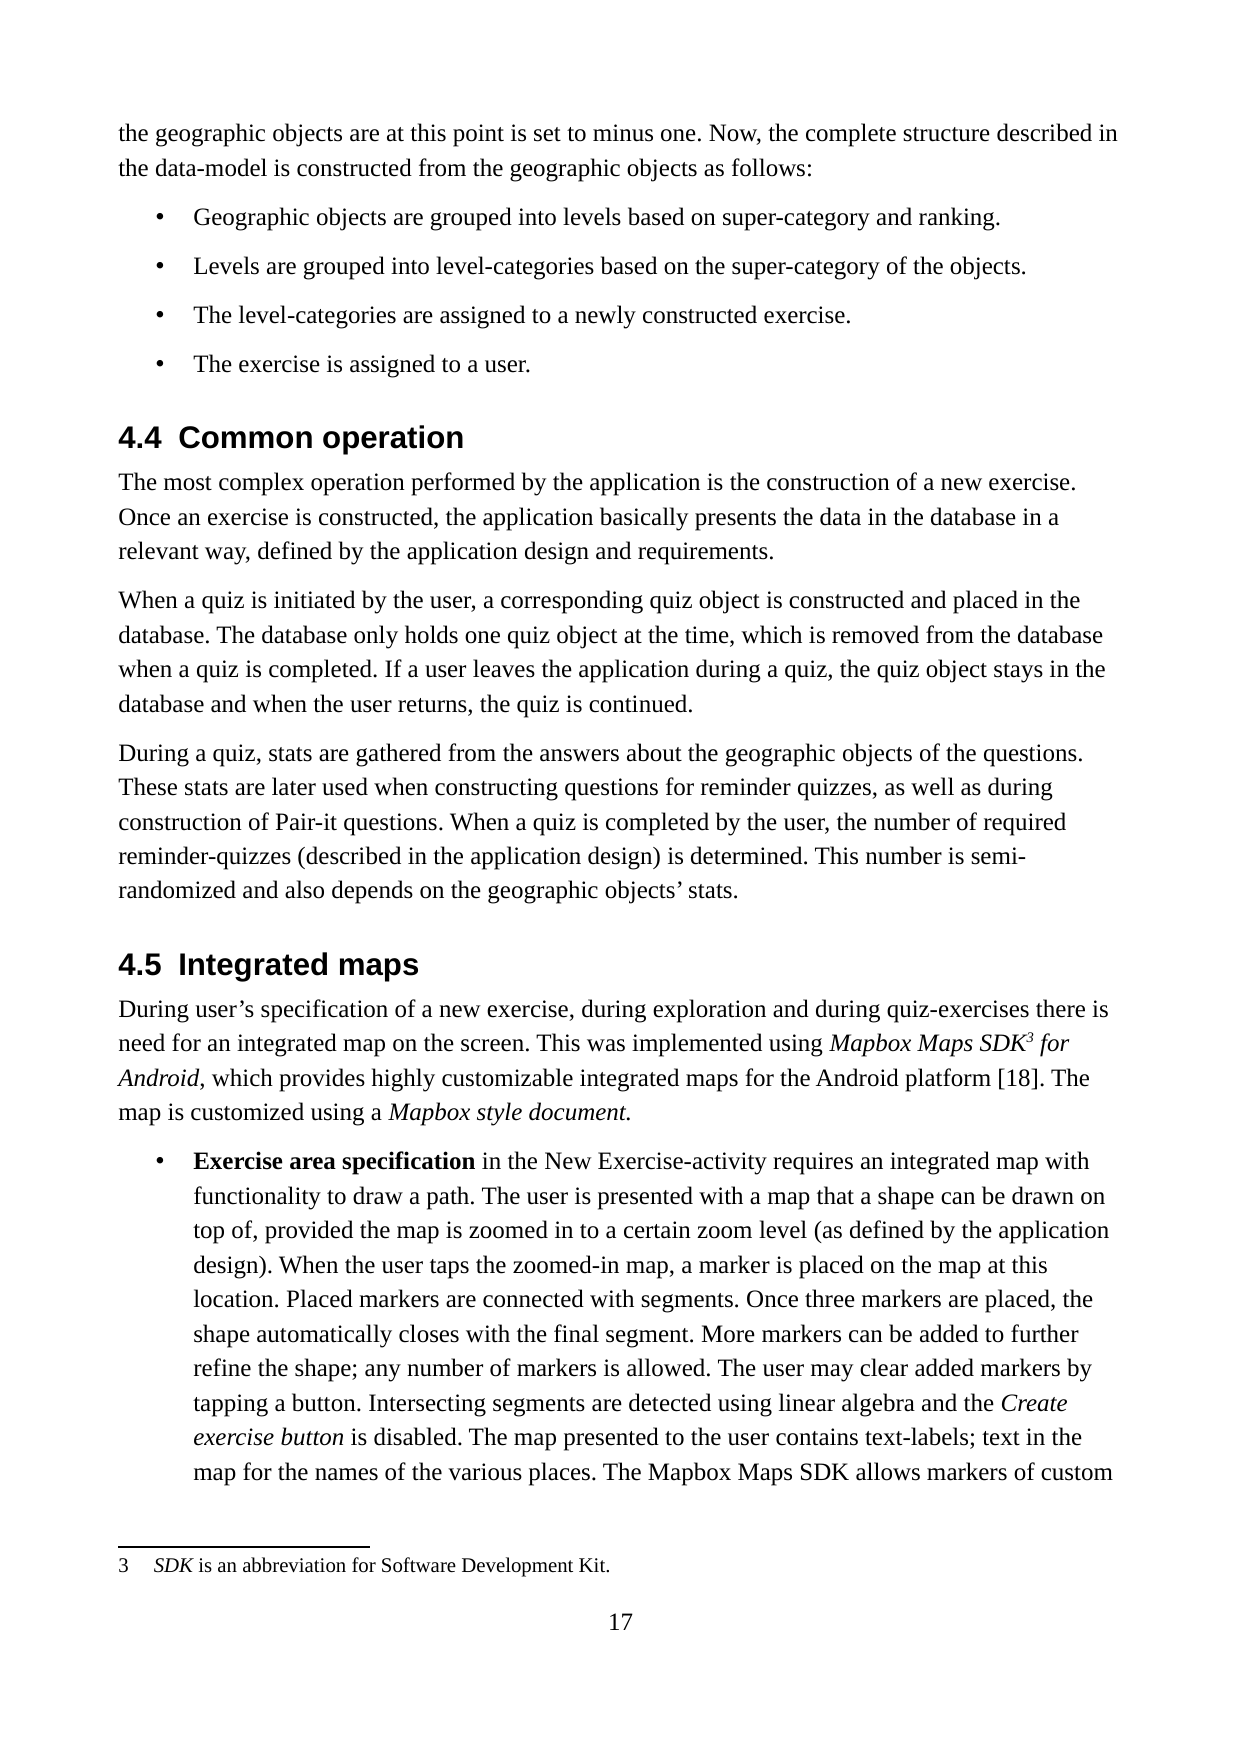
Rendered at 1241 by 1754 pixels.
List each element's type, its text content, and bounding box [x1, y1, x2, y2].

list The exercise is assigned to a user. [156, 349, 1122, 378]
text SDK is an abbreviation for Software Development Kit. [118, 1553, 1122, 1577]
list Exercise area specification in the New Exercise-activity requires an integrated map with functionality to draw a path. The user is presented with a map that a shape can be drawn on top of, provided the map is zoomed in to a certain zoom level (as defined by the application design). When the user taps the zoomed-in map, a marker is placed on the map at this location. Placed markers are connected with segments. Once three markers are placed, the shape automatically closes with the final segment. More markers can be added to further refine the shape; any number of markers is allowed. The user may clear added markers by tapping a button. Intersecting segments are detected using linear algebra and the Create exercise button is disabled. The map presented to the user contains text-labels; text in the map for the names of the various places. The Mapbox Maps SDK allows markers of custom [156, 1146, 1122, 1486]
list Levels are grouped into level-categories based on the super-category of the objects. [156, 251, 1122, 279]
text During user’s specification of a new exercise, during exploration and during quiz-exercises there is need for an integrated map on the screen. This was implemented using Mapbox Maps SDK for Android, which provides highly customizable integrated maps for the Android platform [18]. The map is customized using a Mapbox style document. [118, 994, 1122, 1126]
text the geographic objects are at this point is set to minus one. Now, the complete structure described in the data-model is constructed from the geographic objects as follows: [118, 118, 1122, 181]
list The level-categories are assigned to a newly constructed exercise. [156, 300, 1122, 328]
text When a quiz is initiated by the user, a corresponding quiz object is constructed and placed in the database. The database only holds one quiz object at the time, which is removed from the database when a quiz is completed. If a user leaves the application during a quiz, the quiz object stays in the database and when the user returns, the quiz is continued. [118, 585, 1122, 717]
text The most complex operation performed by the application is the construction of a new exercise. Once an exercise is constructed, the application basically presents the data in the database in a relevant way, defined by the application design and requirements. [118, 467, 1122, 565]
list Geographic objects are grouped into levels based on super-category and ranking. [156, 202, 1122, 230]
text During a quiz, stats are gathered from the answers about the geographic objects of the questions. These stats are later used when constructing questions for reminder quizzes, as well as during construction of Pair-it questions. When a quiz is completed by the user, the number of required reminder-quizzes (described in the application design) is determined. This number is semi-randomized and also depends on the geographic objects’ stats. [118, 738, 1122, 904]
subtitle Integrated maps [118, 946, 1122, 981]
subtitle Common operation [118, 419, 1122, 455]
